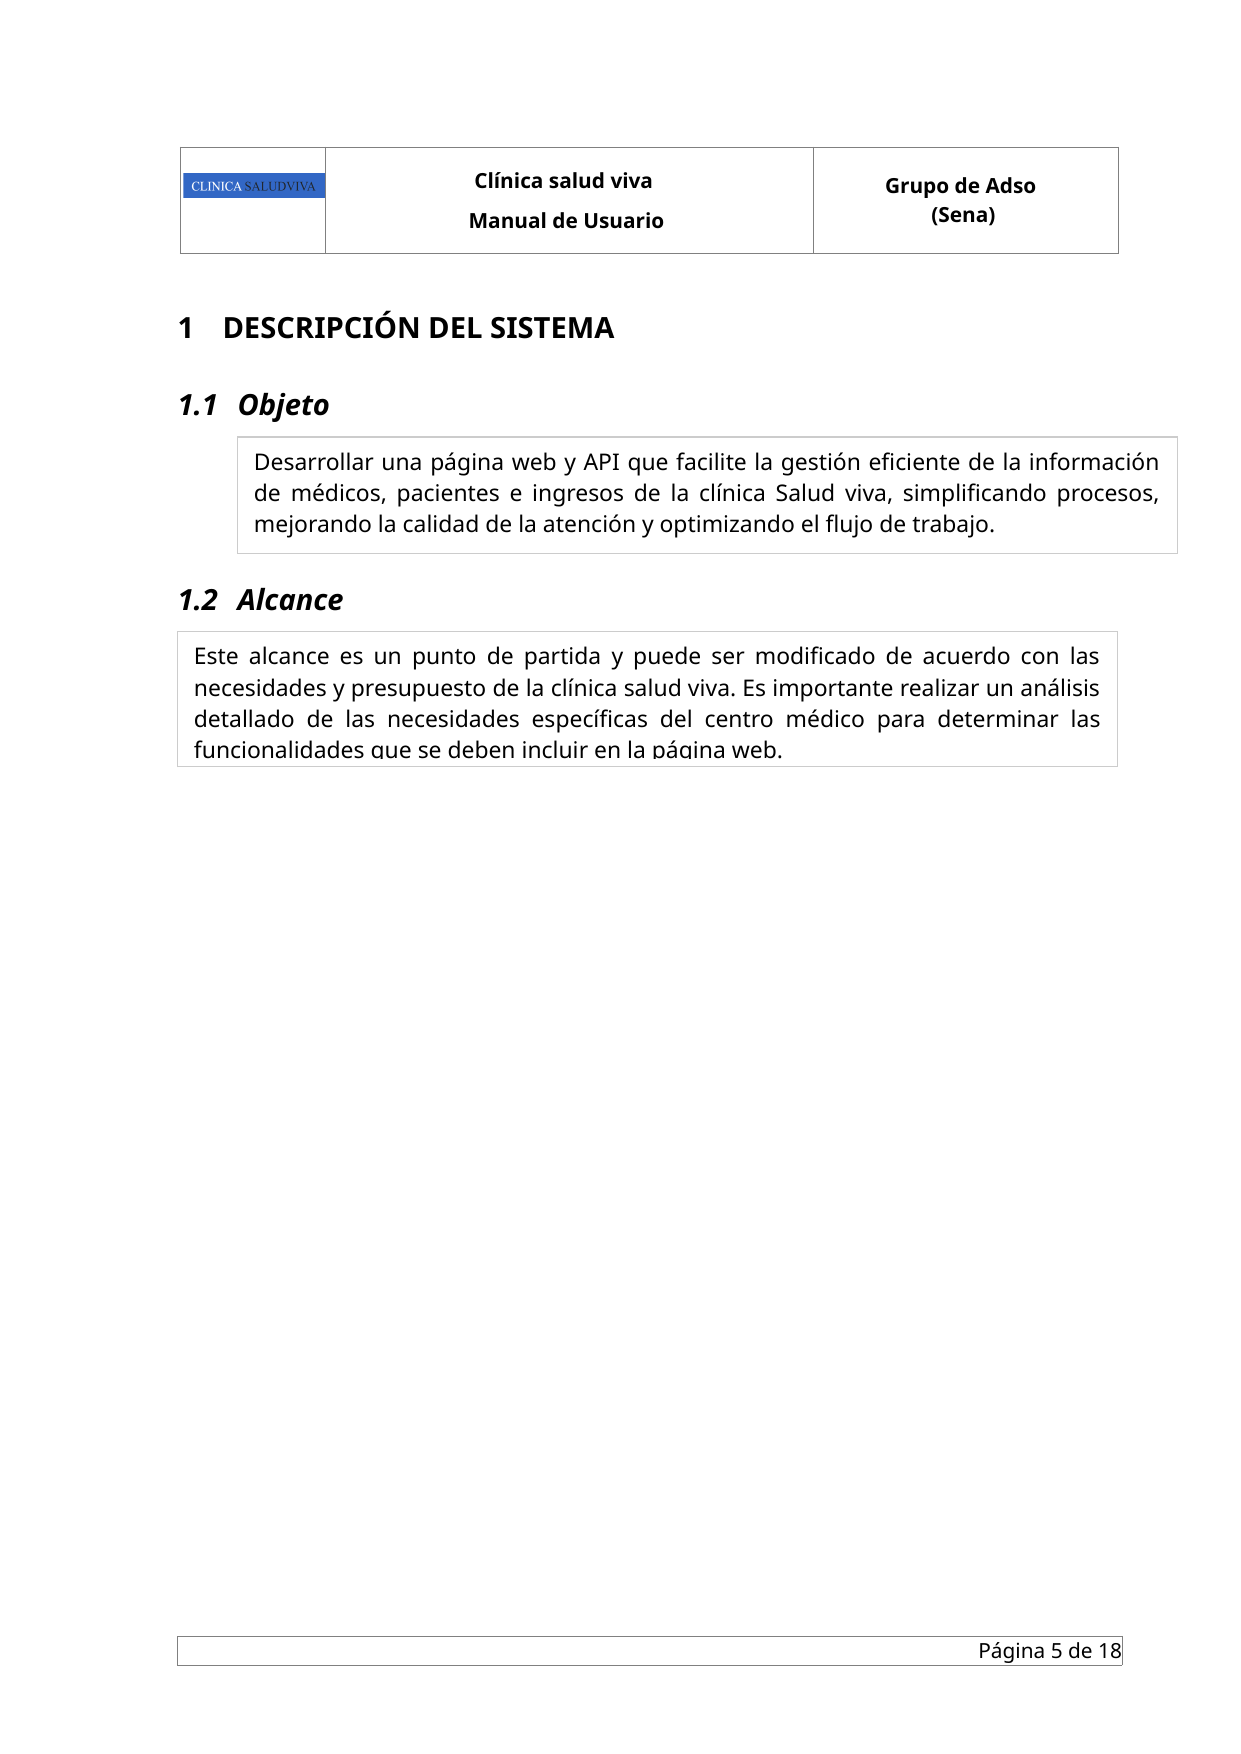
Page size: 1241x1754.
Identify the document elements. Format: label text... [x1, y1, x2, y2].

subtitle DESCRIPCIÓN DEL SISTEMA [177, 307, 1122, 347]
subtitle Objeto [177, 384, 1122, 424]
text Este alcance es un punto de partida y puede ser modificado de acuerdo con las necesidades y presupuesto de la clínica salud viva. Es importante realizar un análisis detallado de las necesidades específicas del centro médico para determinar las funcionalidades que se deben incluir en la página web. [194, 640, 1101, 758]
subtitle Alcance [177, 579, 1122, 619]
text Desarrollar una página web y API que facilite la gestión eficiente de la información de médicos, pacientes e ingresos de la clínica Salud viva, simplificando procesos, mejorando la calidad de la atención y optimizando el flujo de trabajo. [254, 445, 1161, 539]
